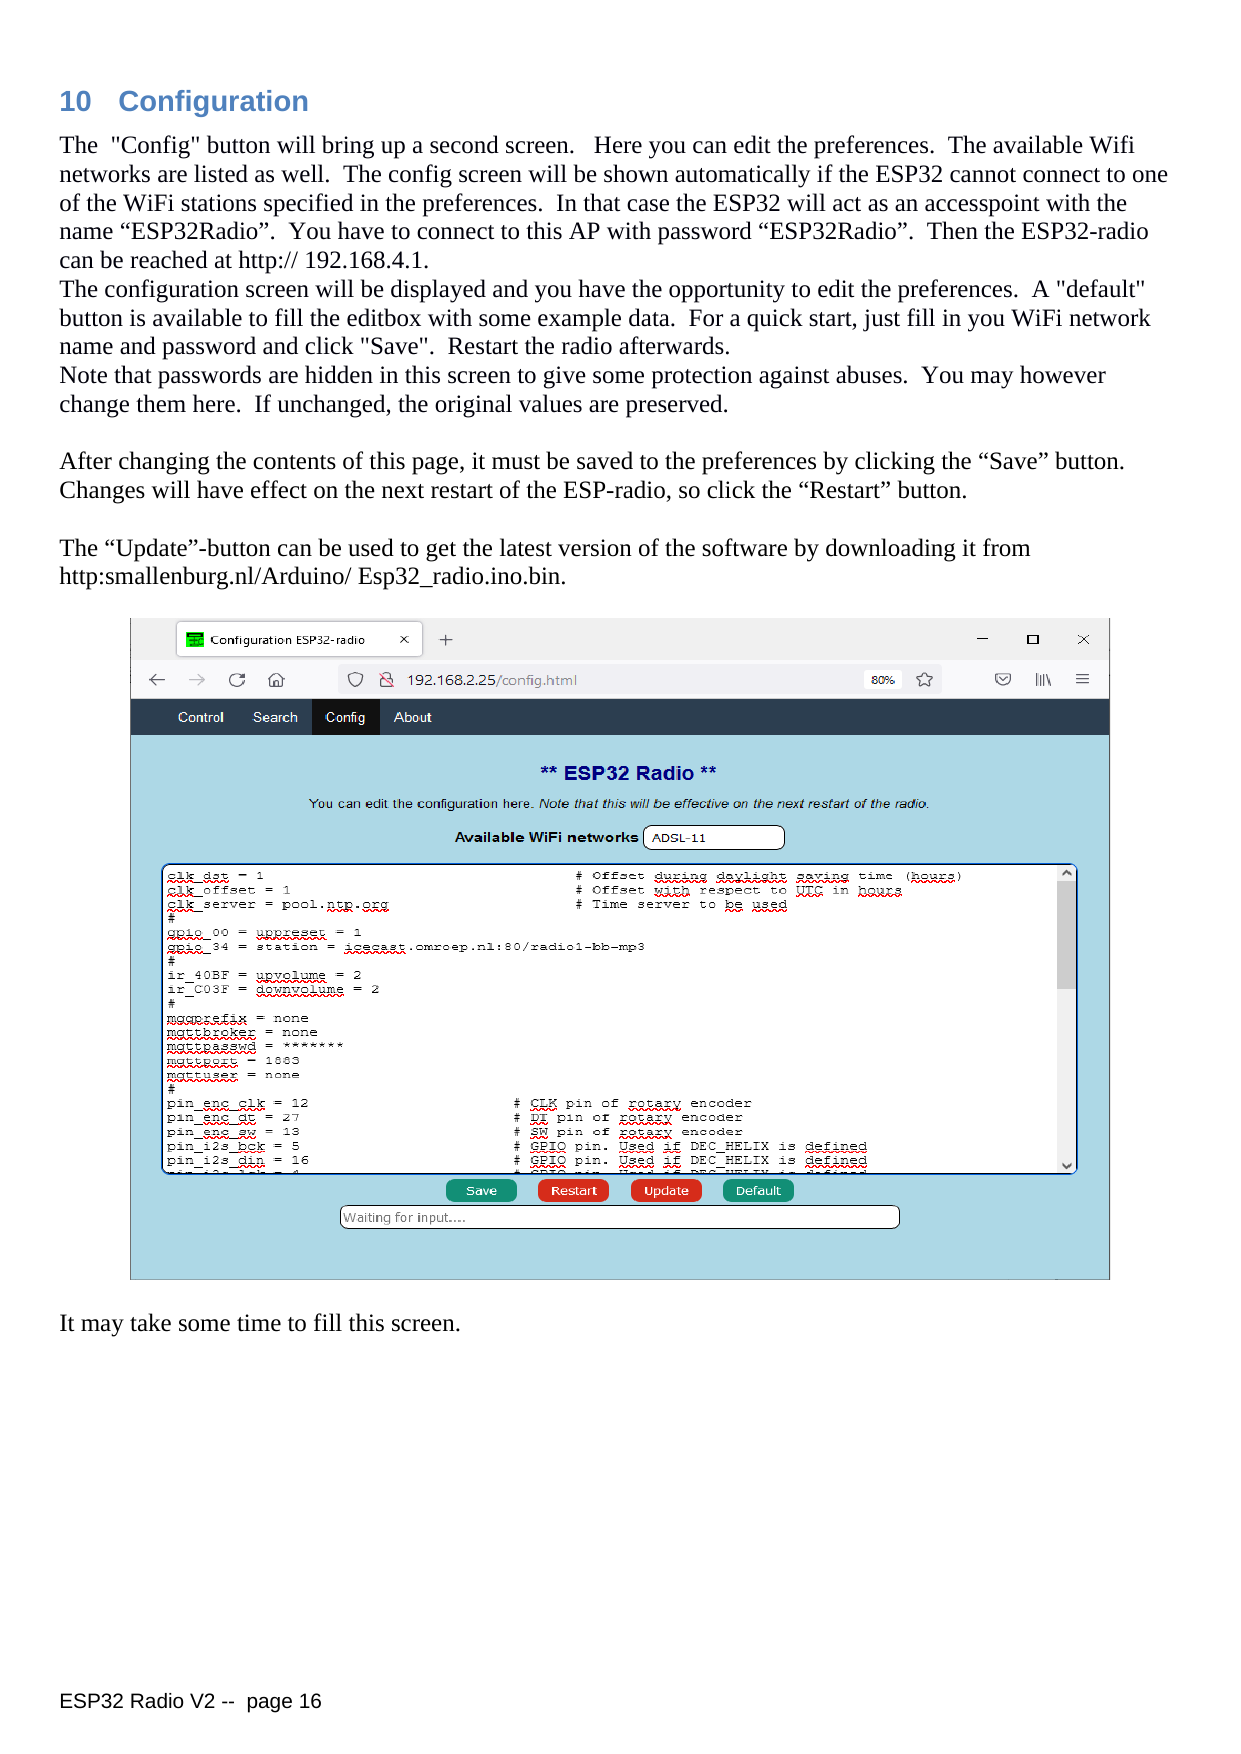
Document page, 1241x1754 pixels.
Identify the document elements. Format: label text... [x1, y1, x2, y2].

text The "Config" button will bring up a second screen. Here you can edit the preferences. The available Wifi networks are listed as well. The config screen will be shown automatically if the ESP32 cannot connect to one of the WiFi stations specified in the preferences. In that case the ESP32 will act as an accesspoint with the name “ESP32Radio”. You have to connect to this AP with password “ESP32Radio”. Then the ESP32-radio can be reached at http:// 192.168.4.1. [59, 130, 1181, 274]
text The configuration screen will be displayed and you have the opportunity to edit the preferences. A "default" button is available to fill the editbox with some example data. For a quick start, just fill in you WiFi network name and password and click "Save". Restart the radio afterwards. Note that passwords are hidden in this screen to give some protection against abuses. You may however change them here. If unchanged, the original values are preserved. [59, 274, 1181, 446]
text The “Update”-button can be used to get the latest version of the software by downloading it from http:smallenburg.nl/Arduino/ Esp32_radio.ino.bin. [59, 533, 1181, 590]
text It may take some time to fill this screen. [59, 1308, 1181, 1337]
subtitle Configuration [59, 84, 1181, 118]
picture [130, 618, 1110, 1280]
text After changing the contents of this page, it must be saved to the preferences by clicking the “Save” button. Changes will have effect on the next restart of the ESP-radio, so click the “Restart” button. [59, 446, 1181, 504]
